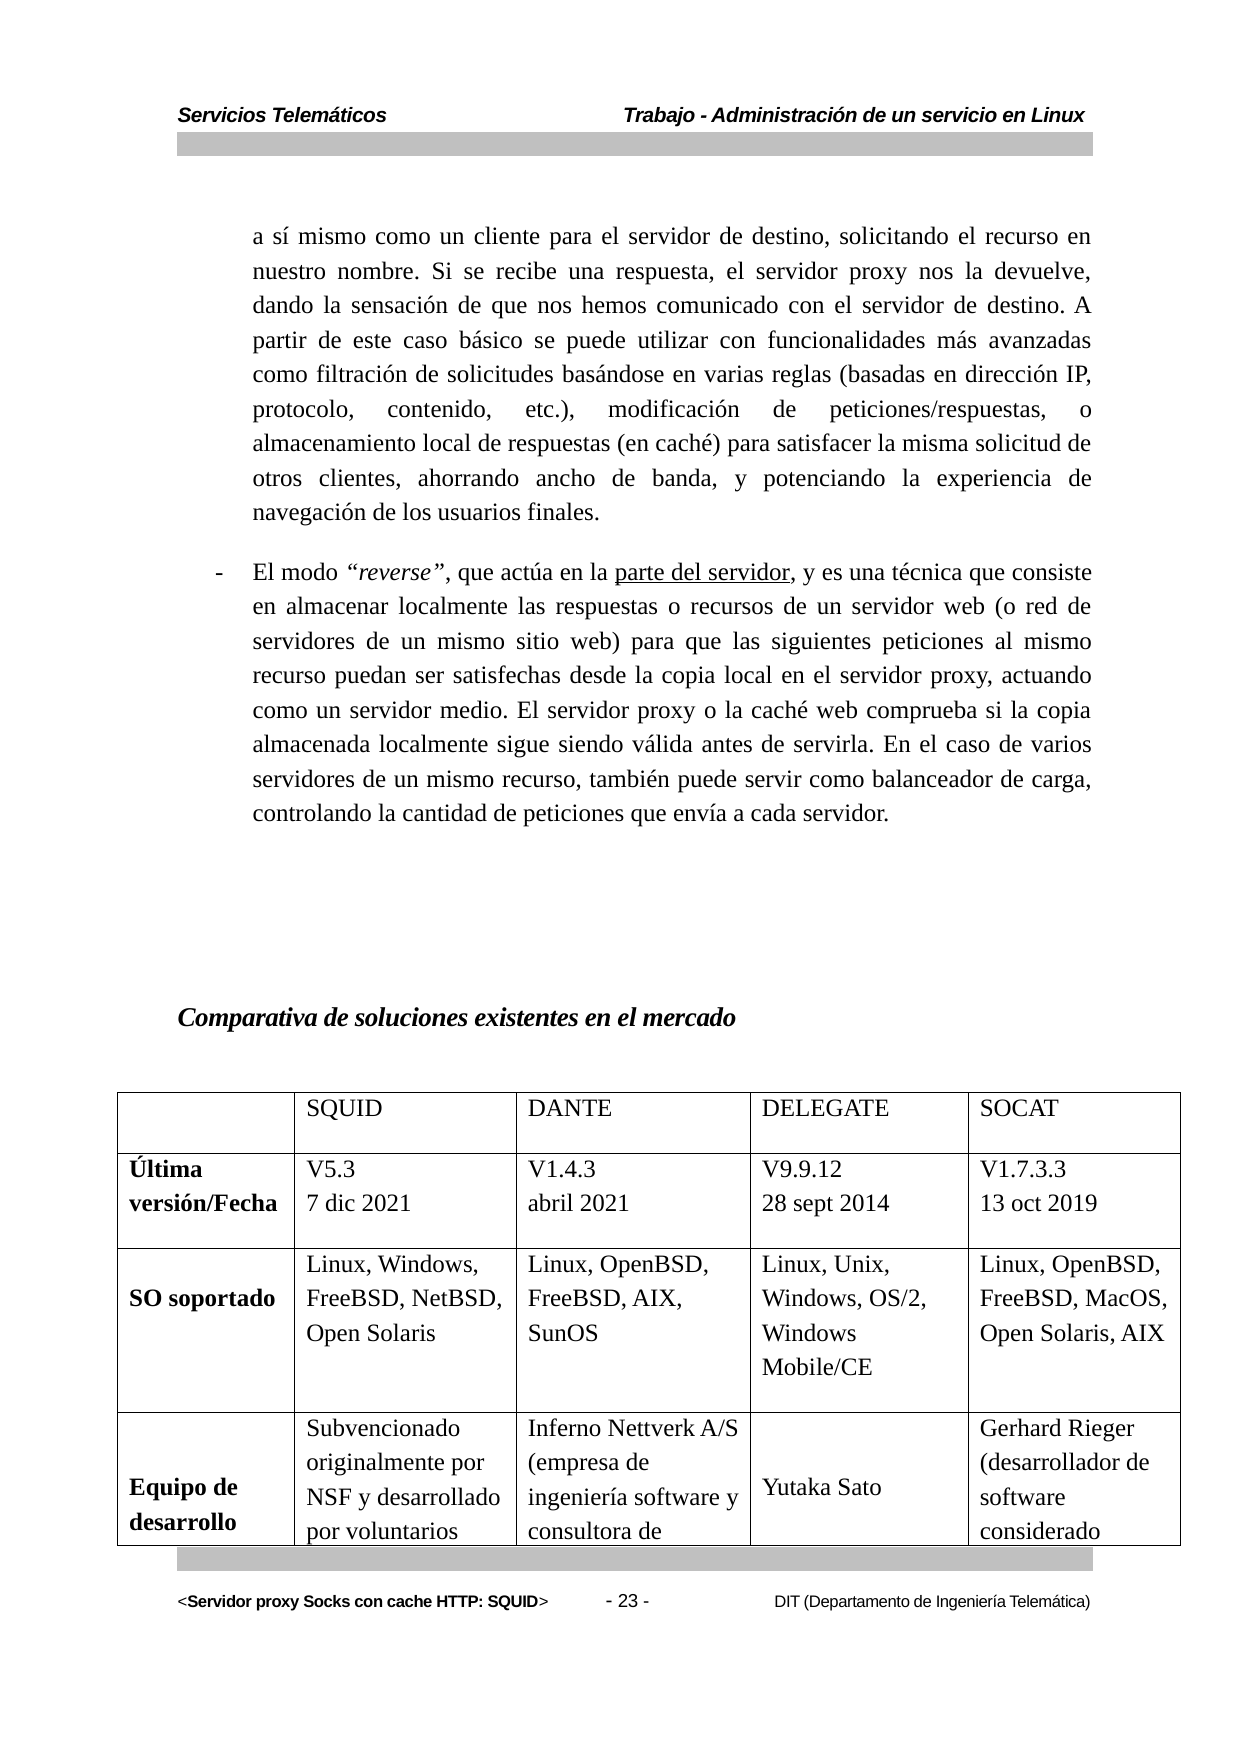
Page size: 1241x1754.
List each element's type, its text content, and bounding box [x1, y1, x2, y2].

table_cell V1.7.3.3 13 oct 2019 [969, 1154, 1180, 1248]
list El modo “reverse”, que actúa en la parte del servidor, y es una técnica que consiste en almacenar localmente las respuestas o recursos de un servidor web (o red de servidores de un mismo sitio web) para que las siguientes peticiones al mismo recurso puedan ser satisfechas desde la copia local en el servidor proxy, actuando como un servidor medio. El servidor proxy o la caché web comprueba si la copia almacenada localmente sigue siendo válida antes de servirla. En el caso de varios servidores de un mismo recurso, también puede servir como balanceador de carga, controlando la cantidad de peticiones que envía a cada servidor. [215, 557, 1093, 827]
table_cell Linux, Windows, FreeBSD, NetBSD, Open Solaris [295, 1249, 516, 1412]
table_header [118, 1093, 294, 1153]
table_cell V5.3 7 dic 2021 [295, 1154, 516, 1248]
table_cell V9.9.12 28 sept 2014 [751, 1154, 968, 1248]
table_cell Gerhard Rieger (desarrollador de software considerado [969, 1413, 1180, 1545]
table_cell Inferno Nettverk A/S (empresa de ingeniería software y consultora de [517, 1413, 750, 1545]
table_cell Linux, OpenBSD, FreeBSD, AIX, SunOS [517, 1249, 750, 1412]
table_cell SO soportado [118, 1249, 294, 1412]
table_header DANTE [517, 1093, 750, 1153]
table_cell V1.4.3 abril 2021 [517, 1154, 750, 1248]
list a sí mismo como un cliente para el servidor de destino, solicitando el recurso en nuestro nombre. Si se recibe una respuesta, el servidor proxy nos la devuelve, dando la sensación de que nos hemos comunicado con el servidor de destino. A partir de este caso básico se puede utilizar con funcionalidades más avanzadas como filtración de solicitudes basándose en varias reglas (basadas en dirección IP, protocolo, contenido, etc.), modificación de peticiones/respuestas, o almacenamiento local de respuestas (en caché) para satisfacer la misma solicitud de otros clientes, ahorrando ancho de banda, y potenciando la experiencia de navegación de los usuarios finales. [215, 221, 1093, 526]
table_cell Yutaka Sato [751, 1413, 968, 1545]
table_cell Equipo de desarrollo [118, 1413, 294, 1545]
table_cell Linux, Unix, Windows, OS/2, Windows Mobile/CE [751, 1249, 968, 1412]
table_header SQUID [295, 1093, 516, 1153]
list Comparativa de soluciones existentes en el mercado [177, 1002, 1093, 1033]
table_cell Linux, OpenBSD, FreeBSD, MacOS, Open Solaris, AIX [969, 1249, 1180, 1412]
table_cell Última versión/Fecha [118, 1154, 294, 1248]
table_header SOCAT [969, 1093, 1180, 1153]
table_cell Subvencionado originalmente por NSF y desarrollado por voluntarios [295, 1413, 516, 1545]
table_header DELEGATE [751, 1093, 968, 1153]
